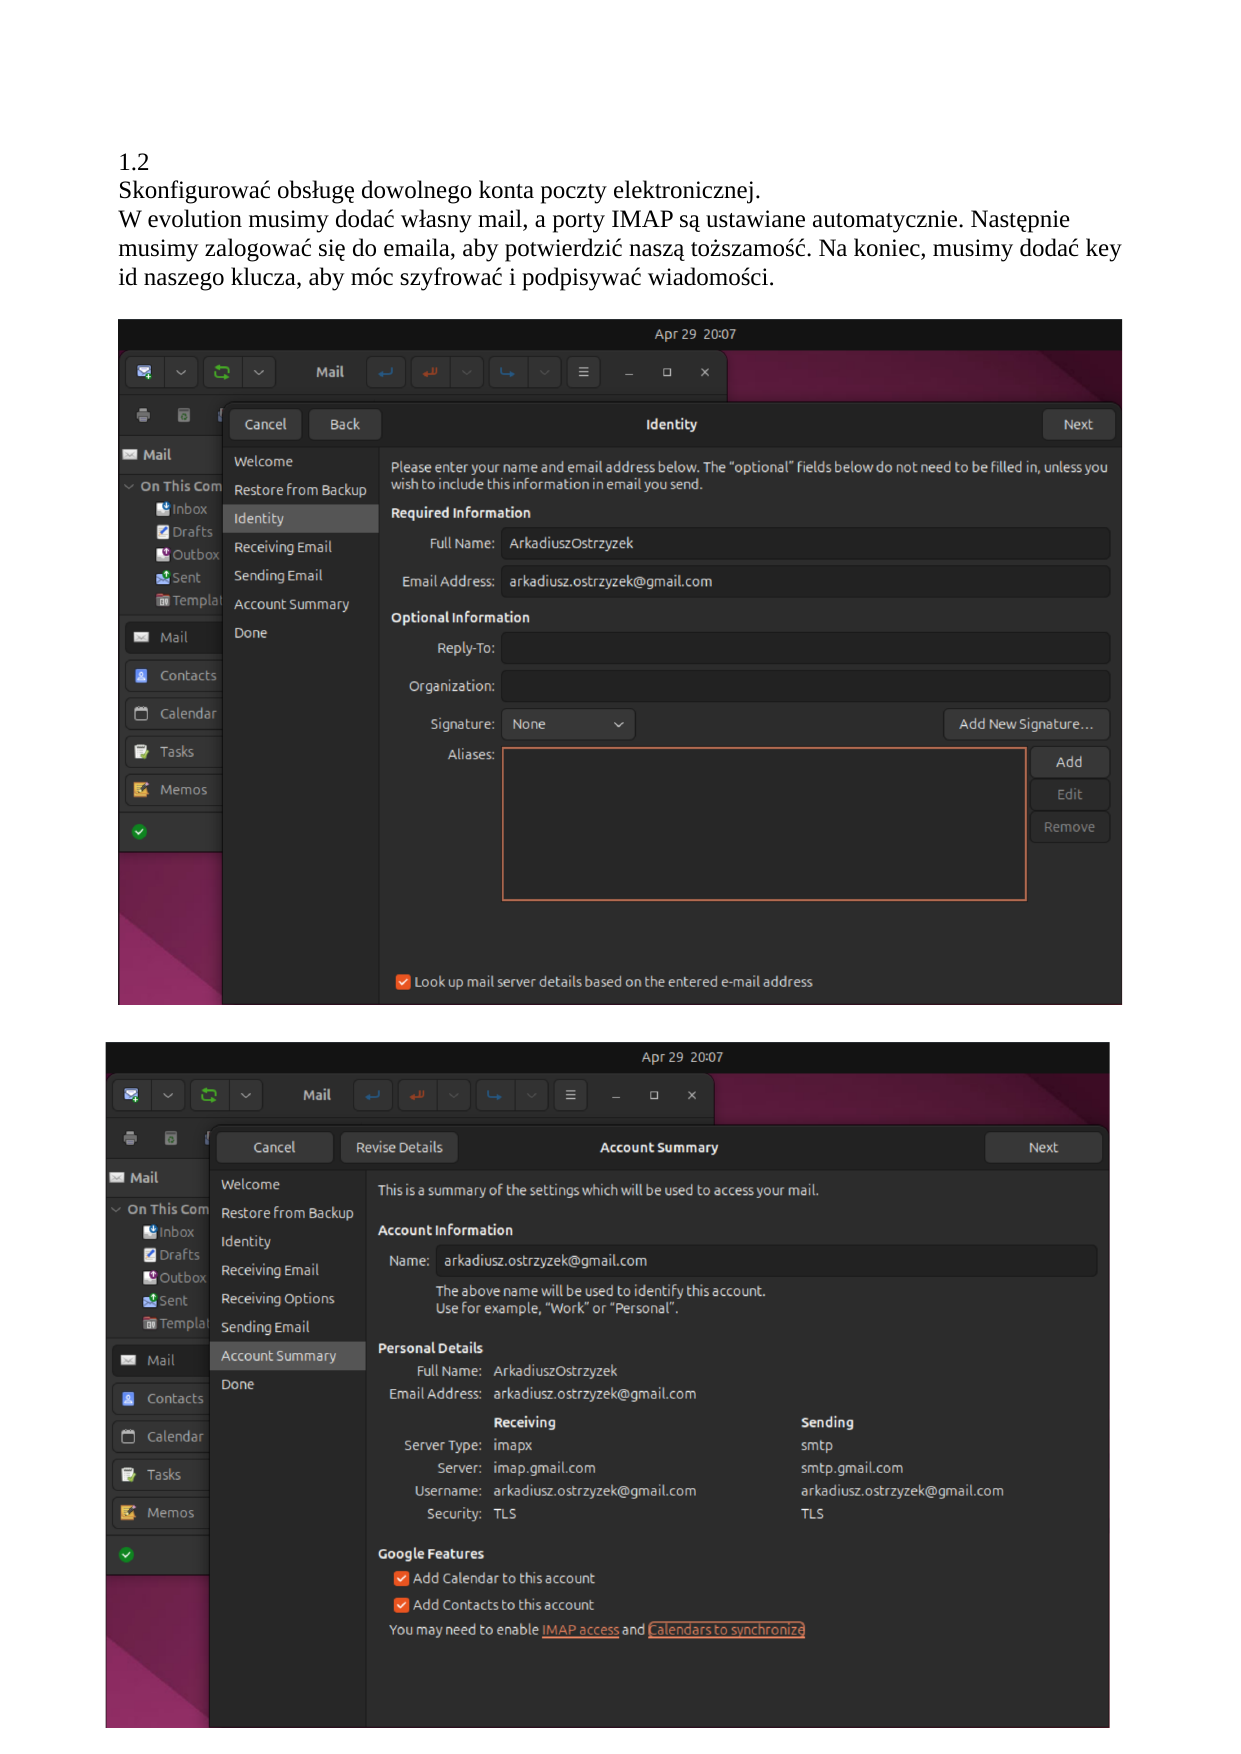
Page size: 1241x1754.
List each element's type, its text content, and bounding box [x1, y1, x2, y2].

picture [118, 319, 1123, 1005]
picture [105, 1042, 1110, 1728]
text 1.2 [118, 147, 1122, 176]
text Skonfigurować obsługę dowolnego konta poczty elektronicznej. [118, 176, 1122, 204]
text W evolution musimy dodać własny mail, a porty IMAP są ustawiane automatycznie. Następnie musimy zalogować się do emaila, aby potwierdzić naszą toższamość. Na koniec, musimy dodać key id naszego klucza, aby móc szyfrować i podpisywać wiadomości. [118, 204, 1122, 291]
